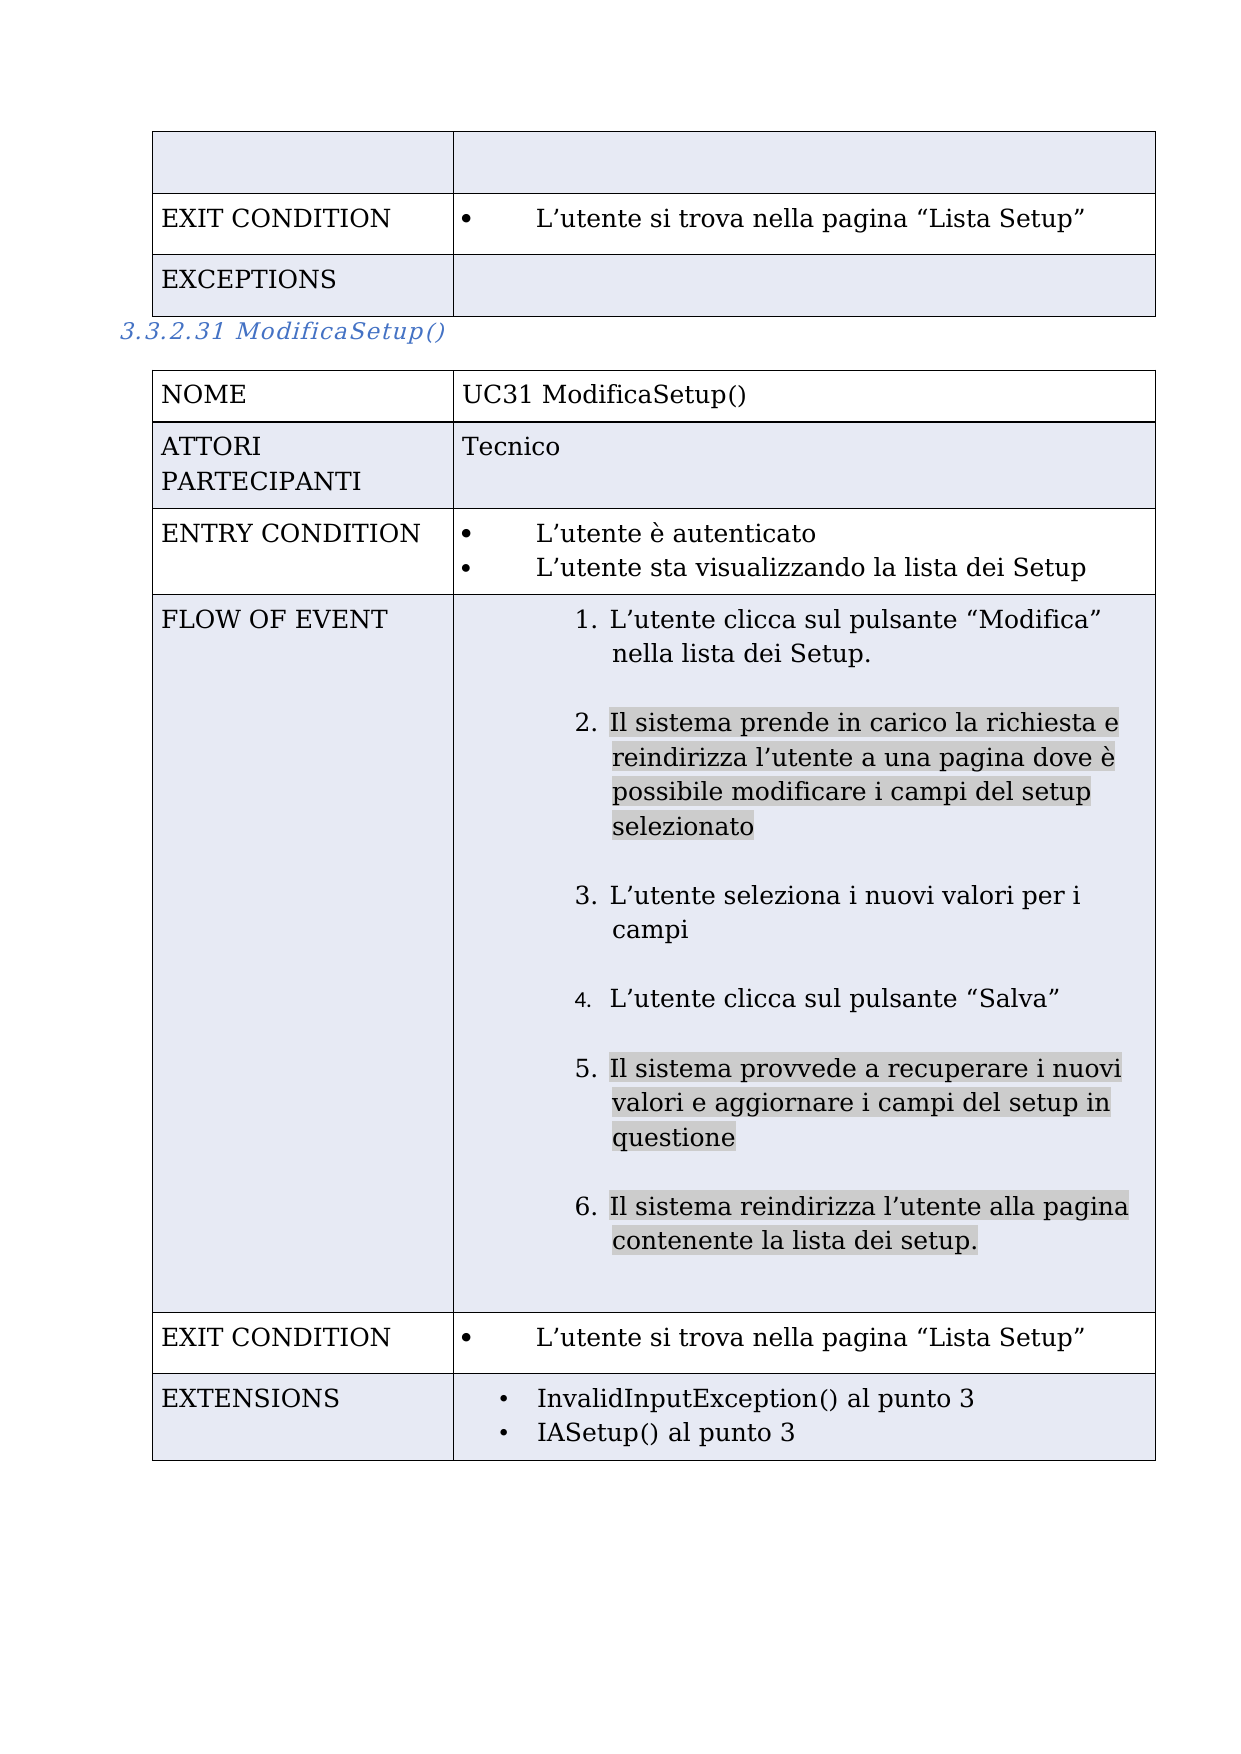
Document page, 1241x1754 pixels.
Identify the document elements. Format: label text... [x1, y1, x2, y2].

table_cell InvalidInputException() al punto 3 IASetup() al punto 3 [454, 1374, 1155, 1460]
table_cell L’utente si trova nella pagina “Lista Setup” [454, 1313, 1155, 1373]
table_cell ENTRY CONDITION [153, 509, 453, 594]
table_cell L’utente si trova nella pagina “Lista Setup” [454, 194, 1155, 254]
table_cell [454, 132, 1155, 193]
table_header UC31 ModificaSetup() [454, 371, 1155, 421]
table_cell ATTORI PARTECIPANTI [153, 423, 453, 508]
table_cell Tecnico [454, 423, 1155, 508]
table_cell L’utente clicca sul pulsante “Modifica” nella lista dei Setup. Il sistema prende in carico la richiesta e reindirizza l’utente a una pagina dove è possibile modificare i campi del setup selezionato L’utente seleziona i nuovi valori per i campi L’utente clicca sul pulsante “Salva” Il sistema provvede a recuperare i nuovi valori e aggiornare i campi del setup in questione Il sistema reindirizza l’utente alla pagina contenente la lista dei setup. [454, 595, 1155, 1312]
table_header NOME [153, 371, 453, 421]
table_cell [153, 132, 453, 193]
table_cell EXTENSIONS [153, 1374, 453, 1460]
table_cell EXIT CONDITION [153, 194, 453, 254]
table_cell L’utente è autenticato L’utente sta visualizzando la lista dei Setup [454, 509, 1155, 594]
table_cell EXCEPTIONS [153, 255, 453, 316]
subtitle 3.3.2.31 ModificaSetup() [118, 317, 1122, 344]
table_cell EXIT CONDITION [153, 1313, 453, 1373]
table_cell FLOW OF EVENT [153, 595, 453, 1312]
table_cell [454, 255, 1155, 316]
